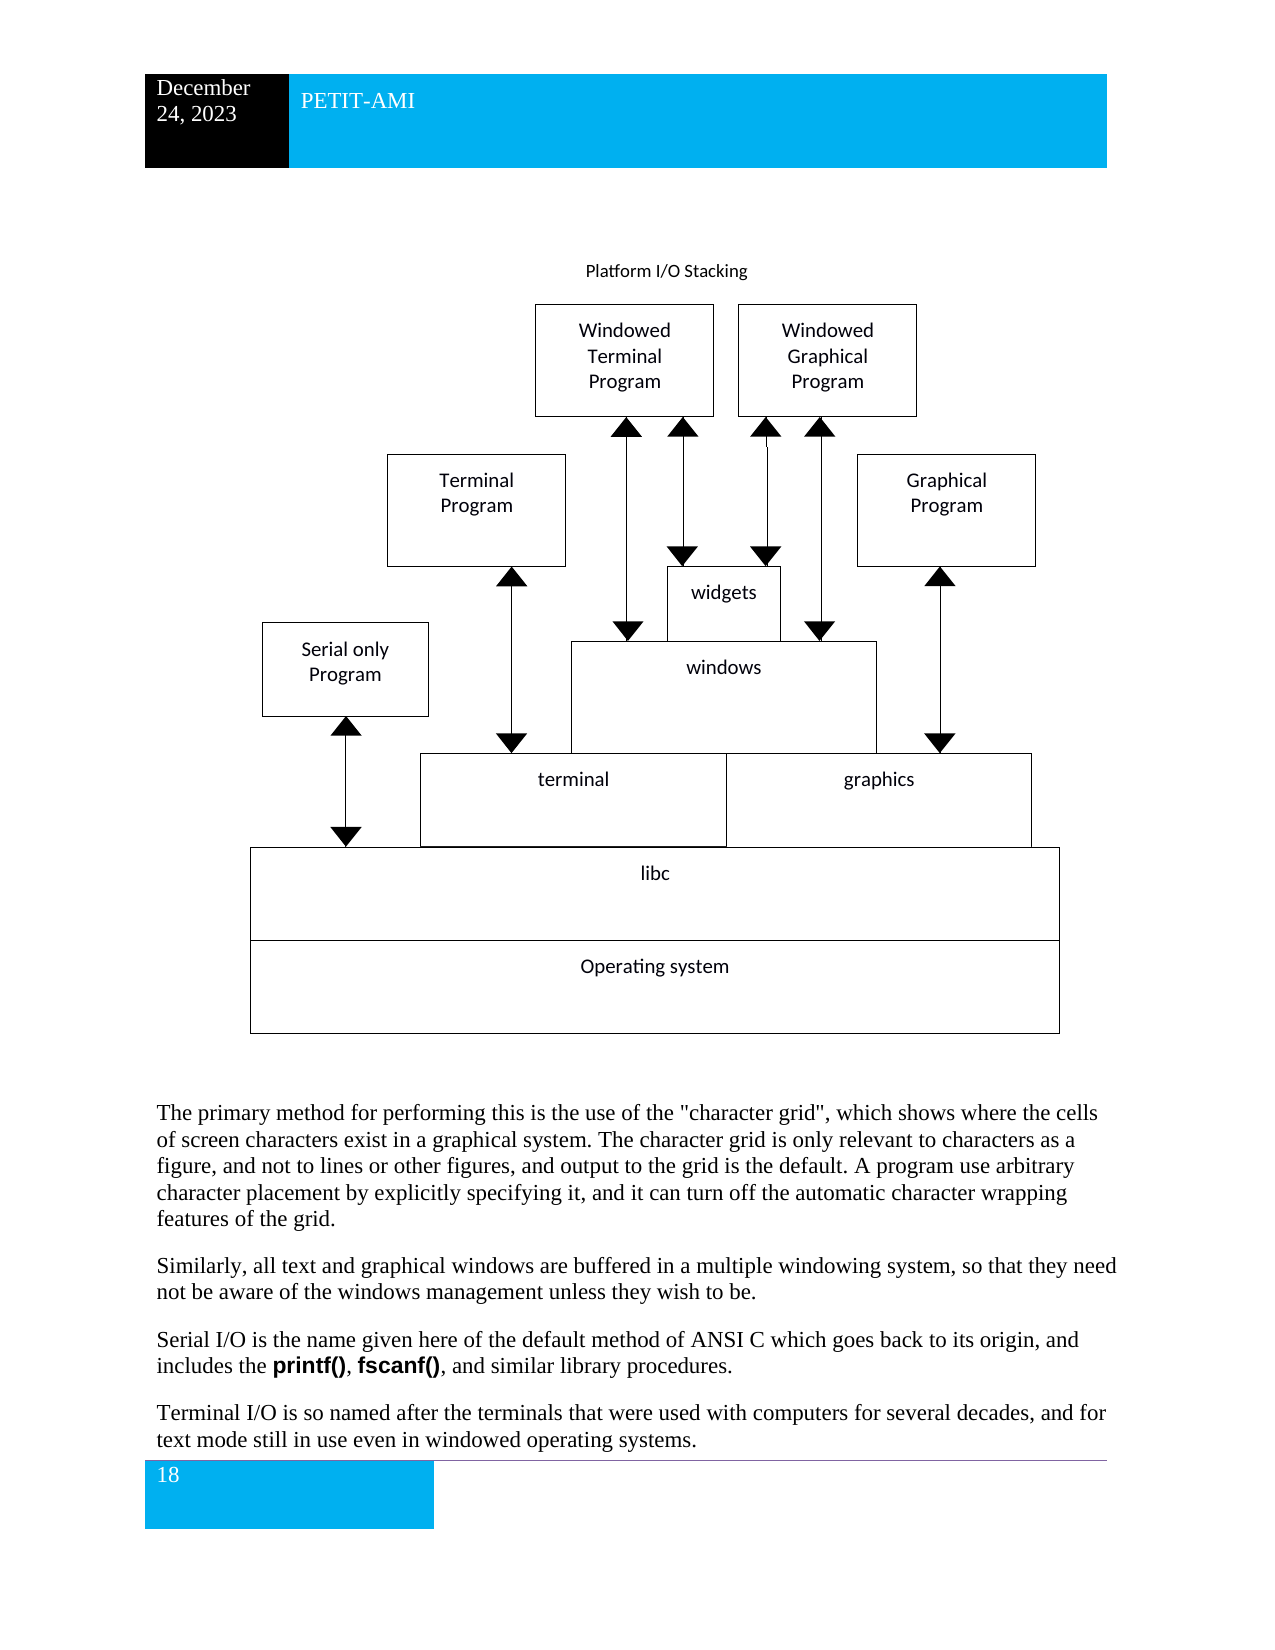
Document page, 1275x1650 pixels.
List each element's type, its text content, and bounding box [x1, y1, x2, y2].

text Operating system [265, 953, 1045, 979]
text windows [586, 654, 862, 680]
text Terminal Program [402, 467, 551, 518]
text graphics [741, 767, 1017, 792]
text Serial only [277, 636, 414, 661]
text Terminal I/O is so named after the terminals that were used with computers for several decades, and for text mode still in use even in windowed operating systems. [156, 1399, 1118, 1452]
text The primary method for performing this is the use of the "character grid", which shows where the cells of screen characters exist in a graphical system. The character grid is only relevant to characters as a figure, and not to lines or other figures, and output to the grid is the default. A program use arbitrary character placement by explicitly specifying it, and it can turn off the automatic character wrapping features of the grid. [156, 1099, 1118, 1231]
text Serial I/O is the name given here of the default method of ANSI C which goes back to its origin, and includes the printf(), fscanf(), and similar library procedures. [156, 1326, 1118, 1378]
text Program [277, 661, 414, 687]
text widgets [682, 579, 766, 605]
text terminal [436, 767, 711, 792]
text Windowed Terminal Program [551, 318, 699, 394]
text Platform I/O Stacking [470, 259, 863, 282]
text Similarly, all text and graphical windows are buffered in a multiple windowing system, so that they need not be aware of the windows management unless they wish to be. [156, 1252, 1118, 1305]
text libc [265, 860, 1045, 885]
text Graphical [873, 467, 1021, 493]
text Program [873, 493, 1021, 518]
text Windowed Graphical Program [754, 318, 902, 394]
